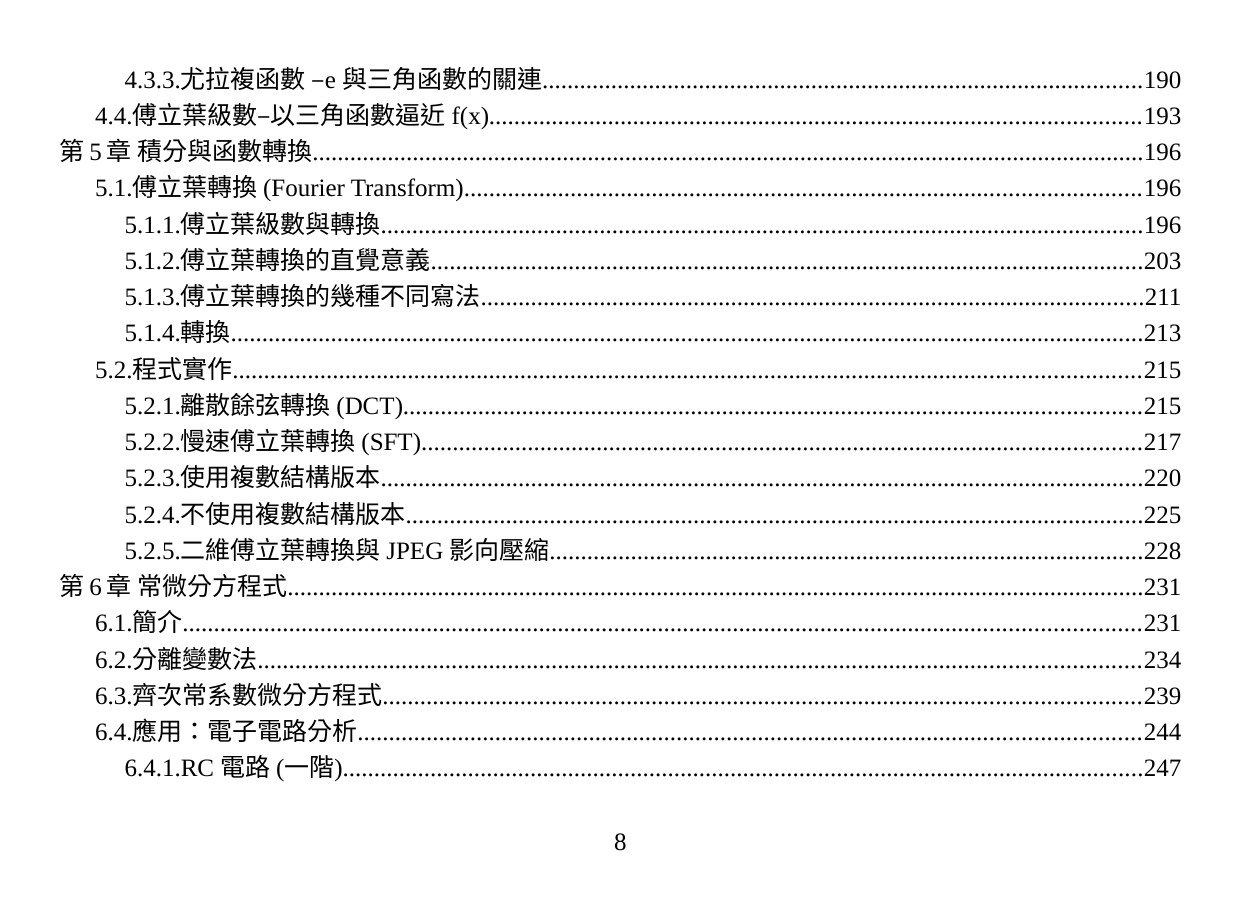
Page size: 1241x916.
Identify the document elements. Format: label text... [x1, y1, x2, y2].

text 4.3.3.尤拉複函數 –e 與三角函數的關連 190 [118, 59, 1181, 95]
text 5.1.3.傅立葉轉換的幾種不同寫法 211 [118, 277, 1181, 313]
text 6.1.簡介 231 [88, 603, 1181, 639]
text 第6章 常微分方程式 231 [59, 567, 1181, 603]
text 5.1.傅立葉轉換 (Fourier Transform) 196 [88, 168, 1181, 204]
text 4.4.傅立葉級數–以三角函數逼近 f(x) 193 [88, 95, 1181, 132]
text 5.2.4.不使用複數結構版本 225 [118, 494, 1181, 530]
text 5.1.2.傅立葉轉換的直覺意義 203 [118, 240, 1181, 277]
text 5.2.3.使用複數結構版本 220 [118, 458, 1181, 494]
text 6.4.應用：電子電路分析 244 [88, 712, 1181, 748]
text 5.2.1.離散餘弦轉換 (DCT) 215 [118, 385, 1181, 422]
text 5.2.程式實作 215 [88, 349, 1181, 385]
text 第5章 積分與函數轉換 196 [59, 132, 1181, 168]
text 6.3.齊次常系數微分方程式 239 [88, 675, 1181, 712]
text 5.2.5.二維傅立葉轉換與 JPEG 影向壓縮 228 [118, 530, 1181, 567]
text 6.4.1.RC 電路 (一階) 247 [118, 748, 1181, 784]
text 5.2.2.慢速傅立葉轉換 (SFT) 217 [118, 422, 1181, 458]
text 5.1.1.傅立葉級數與轉換 196 [118, 204, 1181, 240]
text 6.2.分離變數法 234 [88, 639, 1181, 675]
text 5.1.4.轉換 213 [118, 313, 1181, 349]
